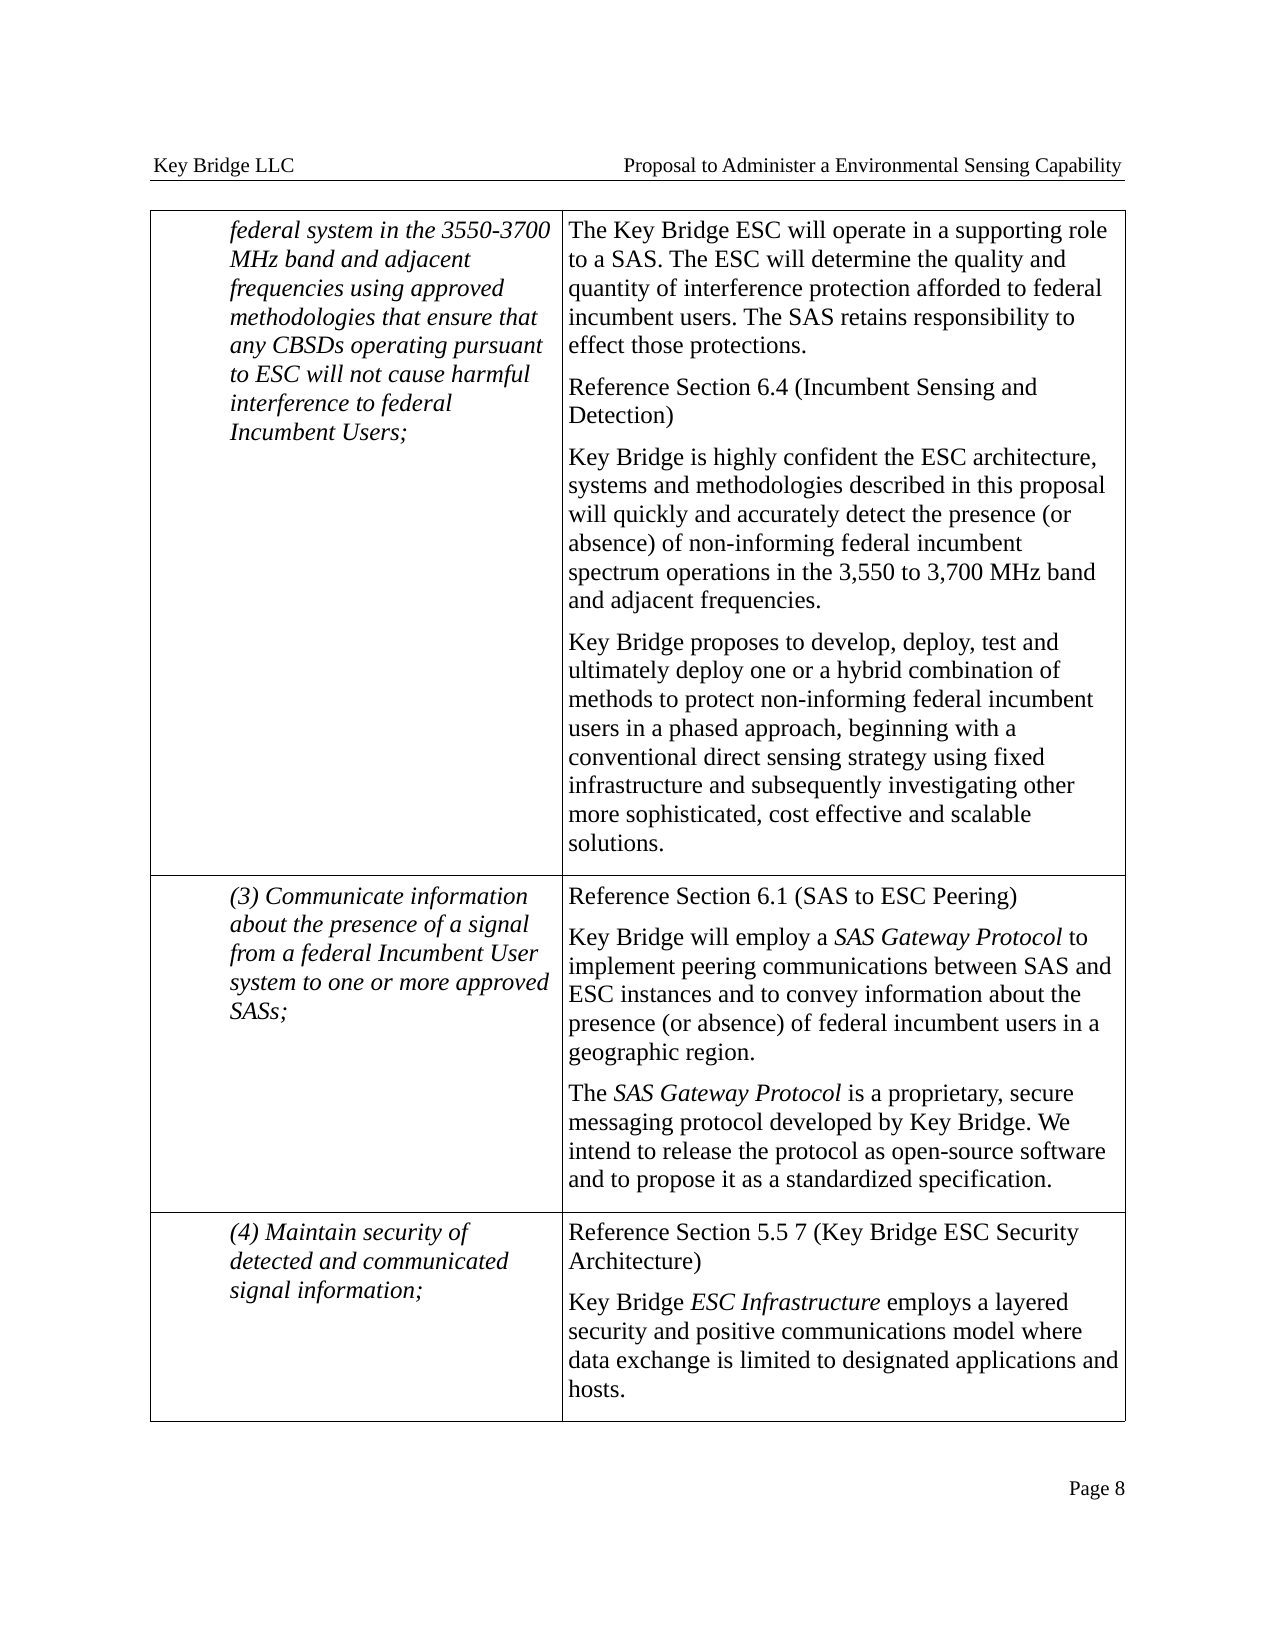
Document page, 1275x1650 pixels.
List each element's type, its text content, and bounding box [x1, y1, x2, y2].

table_cell Reference Section 6.1 (SAS to ESC Peering) Key Bridge will employ a SAS Gateway Protocol to implement peering communications between SAS and ESC instances and to convey information about the presence (or absence) of federal incumbent users in a geographic region. The SAS Gateway Protocol is a proprietary, secure messaging protocol developed by Key Bridge. We intend to release the protocol as open-source software and to propose it as a standardized specification. [563, 876, 1125, 1212]
table_cell federal system in the 3550-3700 MHz band and adjacent frequencies using approved methodologies that ensure that any CBSDs operating pursuant to ESC will not cause harmful interference to federal Incumbent Users; [151, 211, 562, 875]
table_cell (3) Communicate information about the presence of a signal from a federal Incumbent User system to one or more approved SASs; [151, 876, 562, 1212]
table_cell The Key Bridge ESC will operate in a supporting role to a SAS. The ESC will determine the quality and quantity of interference protection afforded to federal incumbent users. The SAS retains responsibility to effect those protections. Reference Section 6.4 (Incumbent Sensing and Detection) Key Bridge is highly confident the ESC architecture, systems and methodologies described in this proposal will quickly and accurately detect the presence (or absence) of non-informing federal incumbent spectrum operations in the 3,550 to 3,700 MHz band and adjacent frequencies. Key Bridge proposes to develop, deploy, test and ultimately deploy one or a hybrid combination of methods to protect non-informing federal incumbent users in a phased approach, beginning with a conventional direct sensing strategy using fixed infrastructure and subsequently investigating other more sophisticated, cost effective and scalable solutions. [563, 211, 1125, 875]
table_cell (4) Maintain security of detected and communicated signal information; [151, 1213, 562, 1421]
table_cell Reference Section 5.5 7 (Key Bridge ESC Security Architecture) Key Bridge ESC Infrastructure employs a layered security and positive communications model where data exchange is limited to designated applications and hosts. [563, 1213, 1125, 1421]
